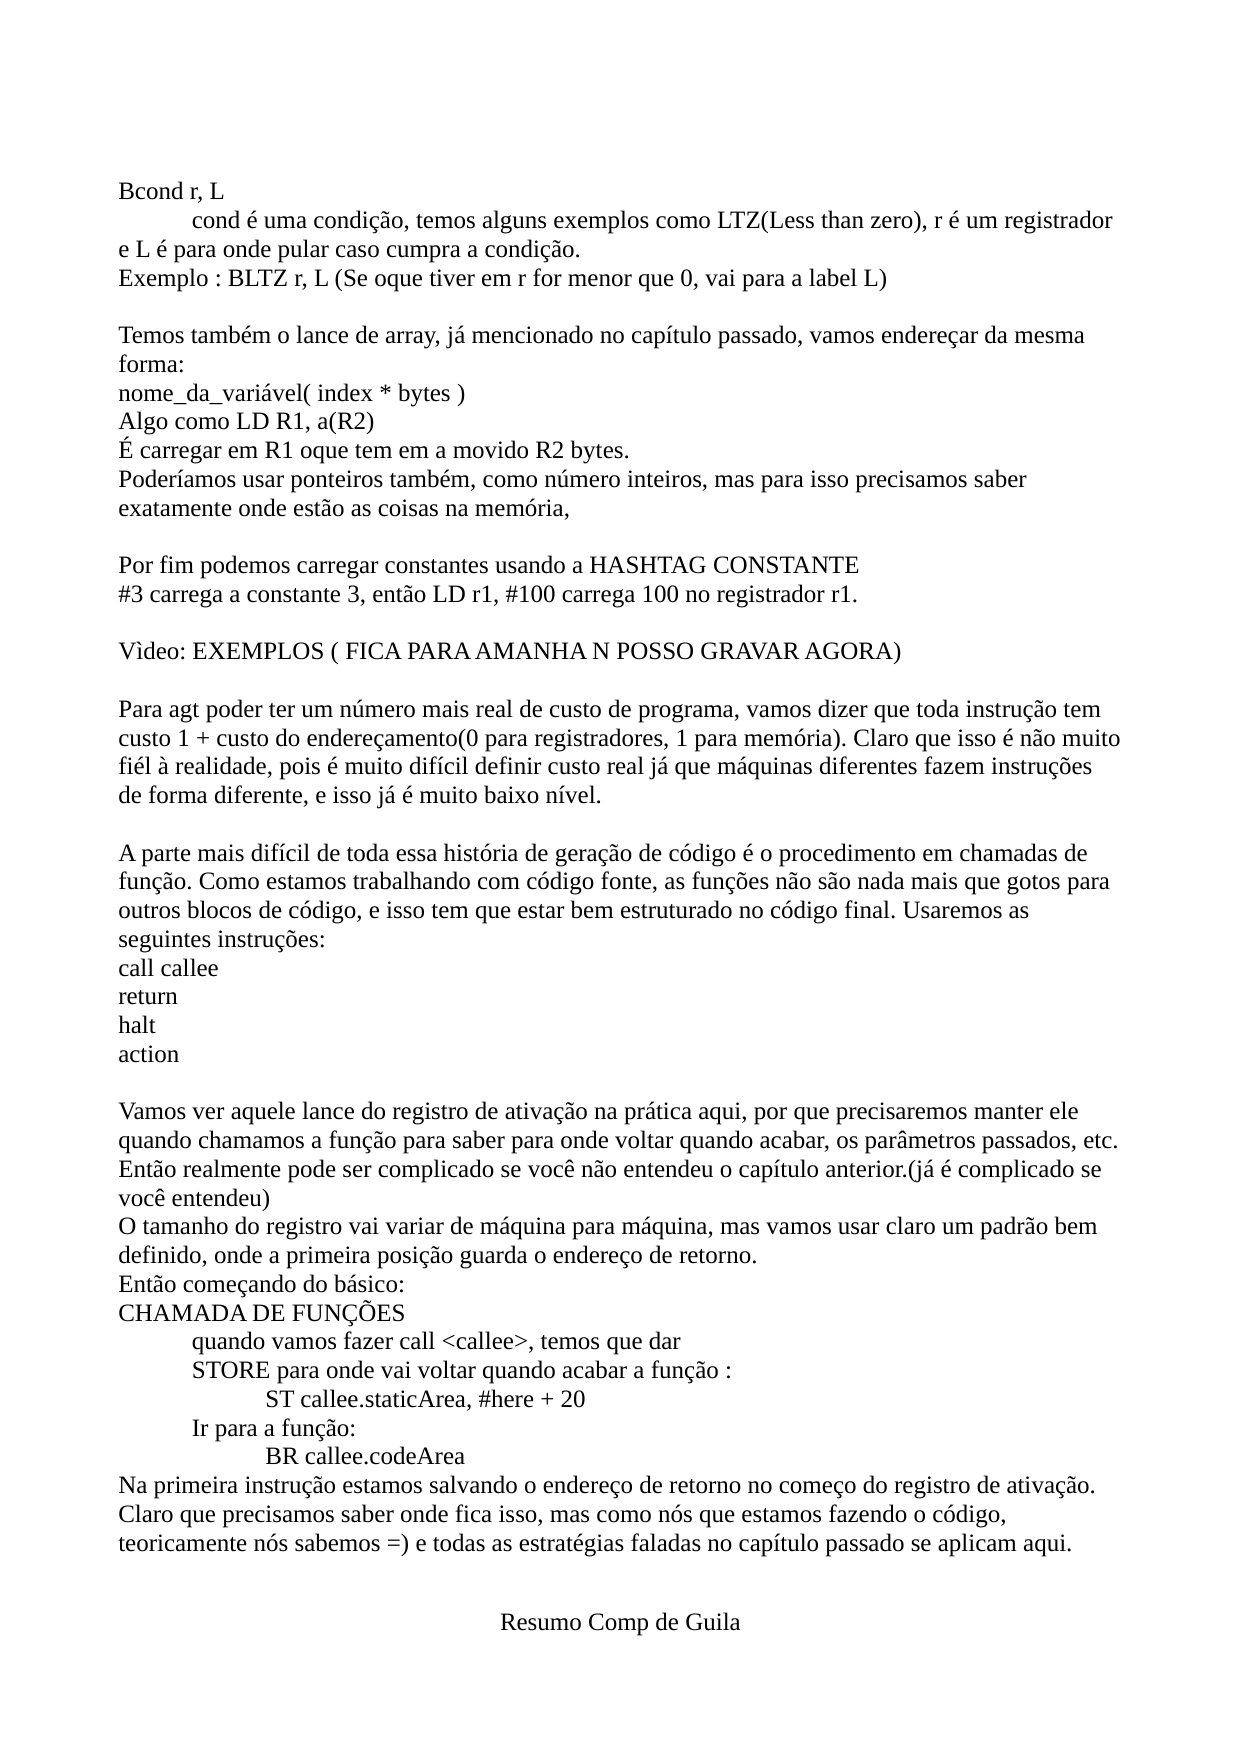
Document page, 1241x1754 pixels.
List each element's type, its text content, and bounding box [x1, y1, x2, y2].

text Vìdeo: EXEMPLOS ( FICA PARA AMANHA N POSSO GRAVAR AGORA) [118, 636, 1122, 665]
text O tamanho do registro vai variar de máquina para máquina, mas vamos usar claro um padrão bem definido, onde a primeira posição guarda o endereço de retorno. [118, 1211, 1122, 1269]
text Então começando do básico: [118, 1269, 1122, 1298]
text STORE para onde vai voltar quando acabar a função : ST callee.staticArea, #here + 20 [118, 1355, 1122, 1413]
text CHAMADA DE FUNÇÕES [118, 1298, 1122, 1326]
text Na primeira instrução estamos salvando o endereço de retorno no começo do registro de ativação. Claro que precisamos saber onde fica isso, mas como nós que estamos fazendo o código, teoricamente nós sabemos =) e todas as estratégias faladas no capítulo passado se aplicam aqui. [118, 1470, 1122, 1556]
text É carregar em R1 oque tem em a movido R2 bytes. [118, 435, 1122, 464]
text A parte mais difícil de toda essa história de geração de código é o procedimento em chamadas de função. Como estamos trabalhando com código fonte, as funções não são nada mais que gotos para outros blocos de código, e isso tem que estar bem estruturado no código final. Usaremos as seguintes instruções: [118, 838, 1122, 953]
text Algo como LD R1, a(R2) [118, 406, 1122, 435]
text Bcond r, L [118, 176, 1122, 205]
text Então realmente pode ser complicado se você não entendeu o capítulo anterior.(já é complicado se você entendeu) [118, 1154, 1122, 1211]
text cond é uma condição, temos alguns exemplos como LTZ(Less than zero), r é um registrador e L é para onde pular caso cumpra a condição. [118, 205, 1122, 263]
text Por fim podemos carregar constantes usando a HASHTAG CONSTANTE [118, 550, 1122, 579]
text halt [118, 1010, 1122, 1039]
text action [118, 1039, 1122, 1068]
text Temos também o lance de array, já mencionado no capítulo passado, vamos endereçar da mesma forma: [118, 320, 1122, 378]
text #3 carrega a constante 3, então LD r1, #100 carrega 100 no registrador r1. [118, 579, 1122, 608]
text nome_da_variável( index * bytes ) [118, 378, 1122, 406]
text BR callee.codeArea [118, 1441, 1122, 1470]
text Poderíamos usar ponteiros também, como número inteiros, mas para isso precisamos saber exatamente onde estão as coisas na memória, [118, 464, 1122, 521]
text Ir para a função: [118, 1413, 1122, 1441]
text call callee [118, 953, 1122, 981]
text return [118, 981, 1122, 1010]
text Vamos ver aquele lance do registro de ativação na prática aqui, por que precisaremos manter ele quando chamamos a função para saber para onde voltar quando acabar, os parâmetros passados, etc. [118, 1096, 1122, 1154]
text Para agt poder ter um número mais real de custo de programa, vamos dizer que toda instrução tem custo 1 + custo do endereçamento(0 para registradores, 1 para memória). Claro que isso é não muito fiél à realidade, pois é muito difícil definir custo real já que máquinas diferentes fazem instruções de forma diferente, e isso já é muito baixo nível. [118, 694, 1122, 809]
text quando vamos fazer call <callee>, temos que dar [118, 1326, 1122, 1355]
text Exemplo : BLTZ r, L (Se oque tiver em r for menor que 0, vai para a label L) [118, 263, 1122, 291]
